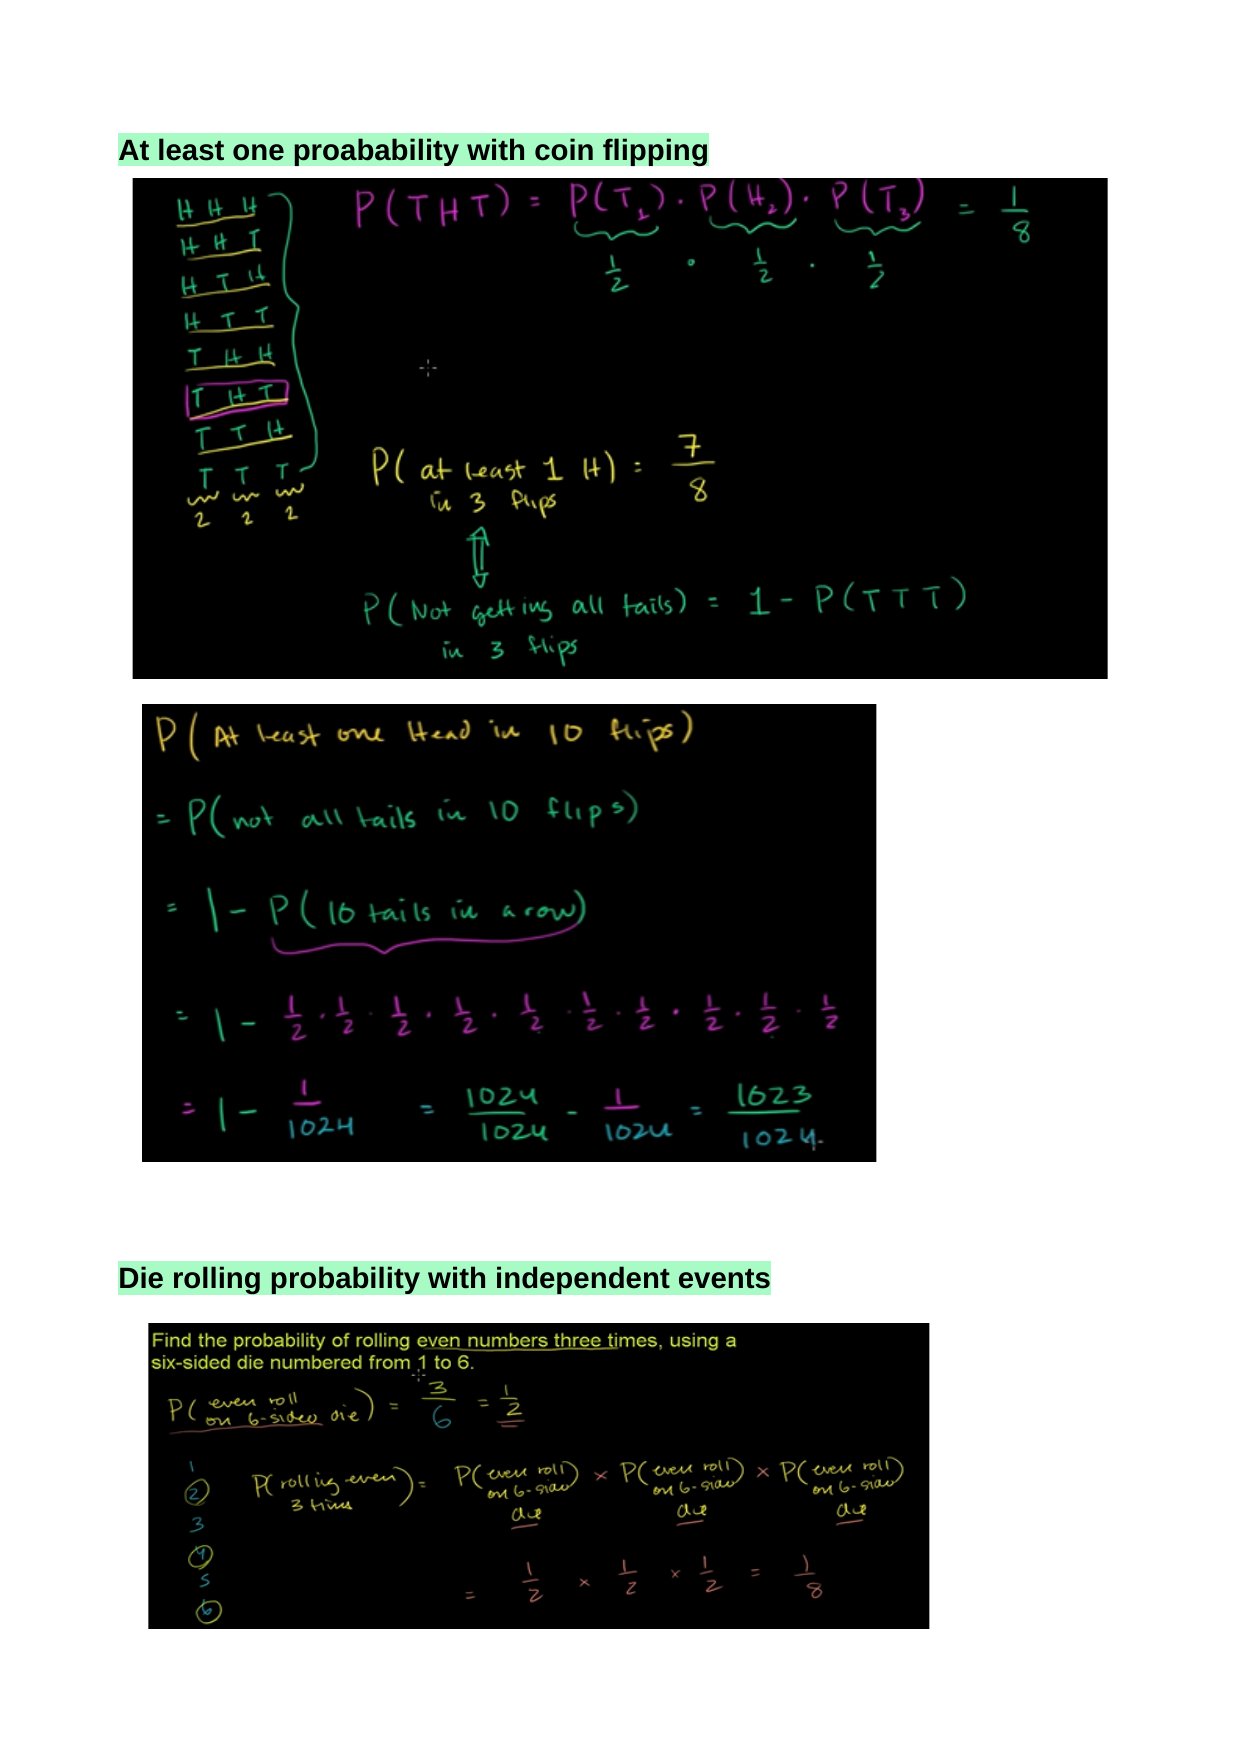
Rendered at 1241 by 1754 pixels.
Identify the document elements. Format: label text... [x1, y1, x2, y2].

subtitle At least one proabability with coin flipping [709, 133, 1122, 166]
picture [132, 178, 1108, 679]
picture [148, 1323, 930, 1629]
subtitle Die rolling probability with independent events [771, 1261, 1122, 1295]
picture [142, 704, 877, 1162]
